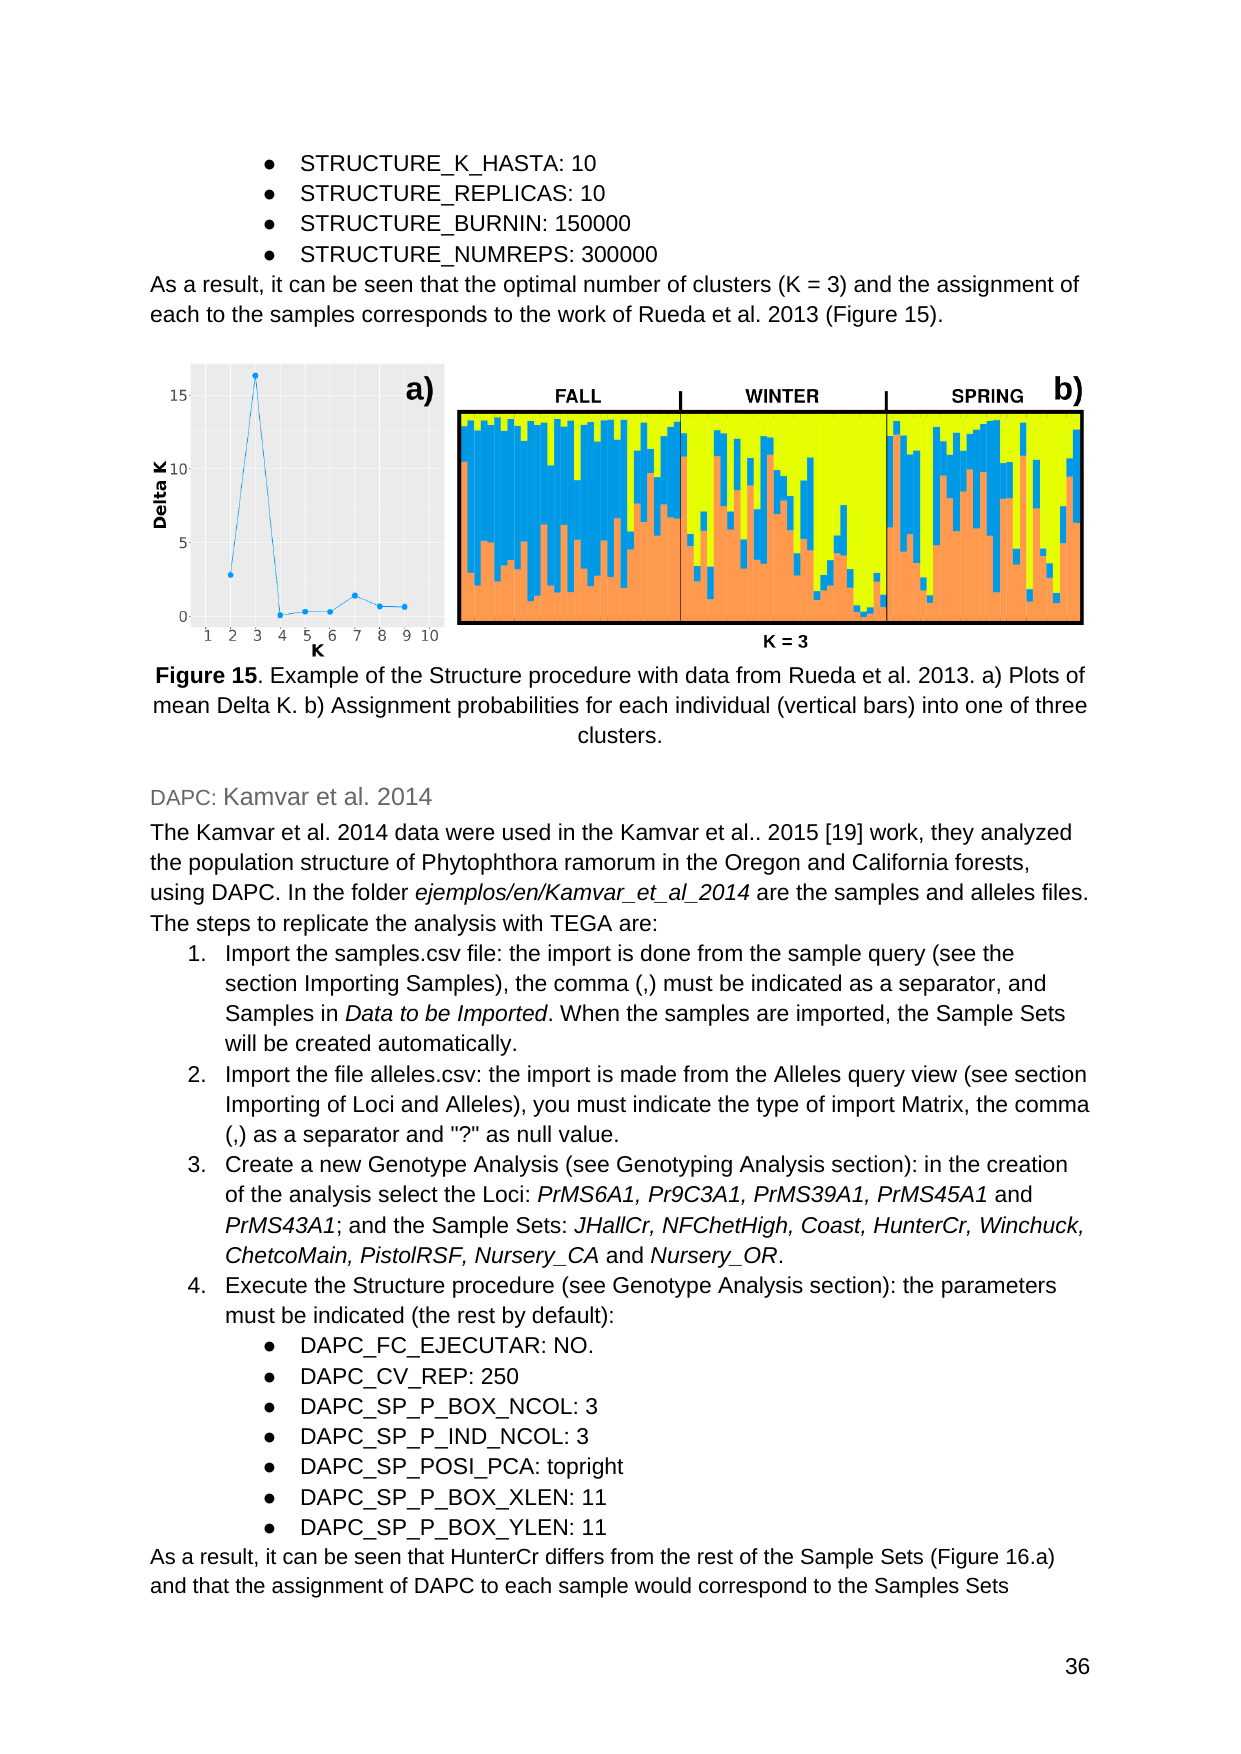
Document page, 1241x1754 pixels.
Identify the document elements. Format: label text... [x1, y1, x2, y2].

list DAPC_CV_REP: 250 [262, 1363, 1090, 1389]
list Import the samples.csv file: the import is done from the sample query (see the section Importing Samples), the comma (,) must be indicated as a separator, and Samples in Data to be Imported. When the samples are imported, the Sample Sets will be created automatically. [187, 940, 1090, 1057]
text As a result, it can be seen that the optimal number of clusters (K = 3) and the assignment of each to the samples corresponds to the work of Rueda et al. 2013 (Figure 15). [150, 271, 1090, 327]
list Create a new Genotype Analysis (see Genotyping Analysis section): in the creation of the analysis select the Loci: PrMS6A1, Pr9C3A1, PrMS39A1, PrMS45A1 and PrMS43A1; and the Sample Sets: JHallCr, NFChetHigh, Coast, HunterCr, Winchuck, ChetcoMain, PistolRSF, Nursery_CA and Nursery_OR. [187, 1151, 1090, 1268]
list Execute the Structure procedure (see Genotype Analysis section): the parameters must be indicated (the rest by default): [187, 1272, 1090, 1328]
list STRUCTURE_NUMREPS: 300000 [262, 241, 1090, 267]
text The steps to replicate the analysis with TEGA are: [150, 909, 1090, 936]
subtitle DAPC: Kamvar et al. 2014 [150, 782, 1090, 811]
list STRUCTURE_K_HASTA: 10 [262, 150, 1090, 176]
list DAPC_SP_P_BOX_XLEN: 11 [262, 1483, 1090, 1510]
list DAPC_SP_P_BOX_NCOL: 3 [262, 1393, 1090, 1419]
list Import the file alleles.csv: the import is made from the Alleles query view (see section Importing of Loci and Alleles), you must indicate the type of import Matrix, the comma (,) as a separator and "?" as null value. [187, 1061, 1090, 1147]
list STRUCTURE_REPLICAS: 10 [262, 180, 1090, 207]
list DAPC_SP_POSI_PCA: topright [262, 1453, 1090, 1479]
list DAPC_SP_P_BOX_YLEN: 11 [262, 1514, 1090, 1540]
text As a result, it can be seen that HunterCr differs from the rest of the Sample Sets (Figure 16.a) and that the assignment of DAPC to each sample would correspond to the Samples Sets [150, 1544, 1090, 1598]
list STRUCTURE_BURNIN: 150000 [262, 210, 1090, 237]
text Figure 15. Example of the Structure procedure with data from Rueda et al. 2013. a) Plots of mean Delta K. b) Assignment probabilities for each individual (vertical bars) into one of three clusters. [150, 662, 1090, 749]
picture [150, 360, 1091, 659]
list DAPC_FC_EJECUTAR: NO. [262, 1332, 1090, 1359]
text The Kamvar et al. 2014 data were used in the Kamvar et al.. 2015 [19] work, they analyzed the population structure of Phytophthora ramorum in the Oregon and California forests, using DAPC. In the folder ejemplos/en/Kamvar_et_al_2014 are the samples and alleles files. [150, 819, 1090, 906]
list DAPC_SP_P_IND_NCOL: 3 [262, 1423, 1090, 1449]
